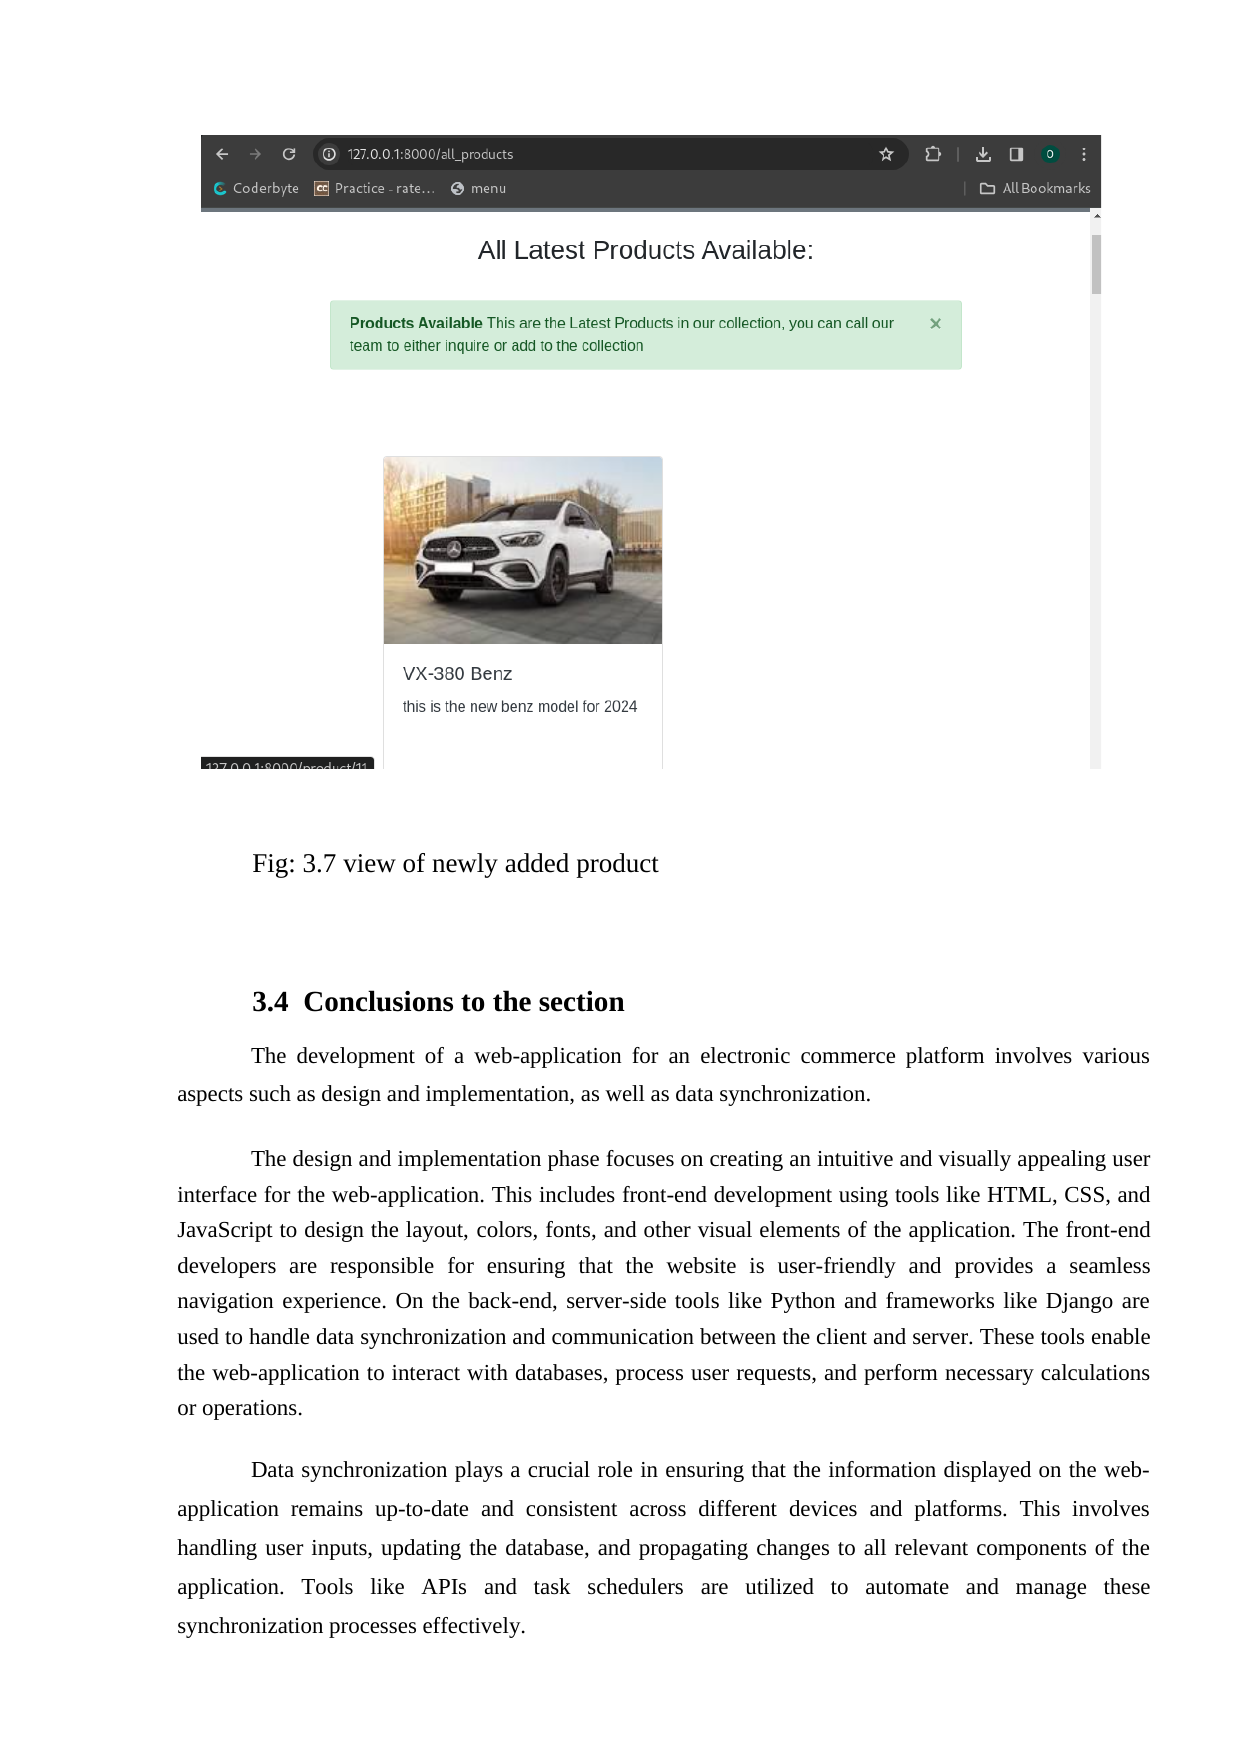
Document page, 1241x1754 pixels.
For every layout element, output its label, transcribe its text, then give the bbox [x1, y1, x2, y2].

text 3.4 Conclusions to the section [252, 984, 1152, 1018]
text Data synchronization plays a crucial role in ensuring that the information displayed on the web-application remains up-to-date and consistent across different devices and platforms. This involves handling user inputs, updating the database, and propagating changes to all relevant components of the application. Tools like APIs and task schedulers are utilized to automate and manage these synchronization processes effectively. [177, 1456, 1152, 1639]
text The development of a web-application for an electronic commerce platform involves various aspects such as design and implementation, as well as data synchronization. [177, 1042, 1152, 1107]
picture [201, 135, 1102, 769]
text Fig: 3.7 view of newly added product [252, 848, 1152, 879]
text The design and implementation phase focuses on creating an intuitive and visually appealing user interface for the web-application. This includes front-end development using tools like HTML, CSS, and JavaScript to design the layout, colors, fonts, and other visual elements of the application. The front-end developers are responsible for ensuring that the website is user-friendly and provides a seamless navigation experience. On the back-end, server-side tools like Python and frameworks like Django are used to handle data synchronization and communication between the client and server. These tools enable the web-application to interact with databases, process user requests, and perform necessary calculations or operations. [177, 1145, 1152, 1420]
